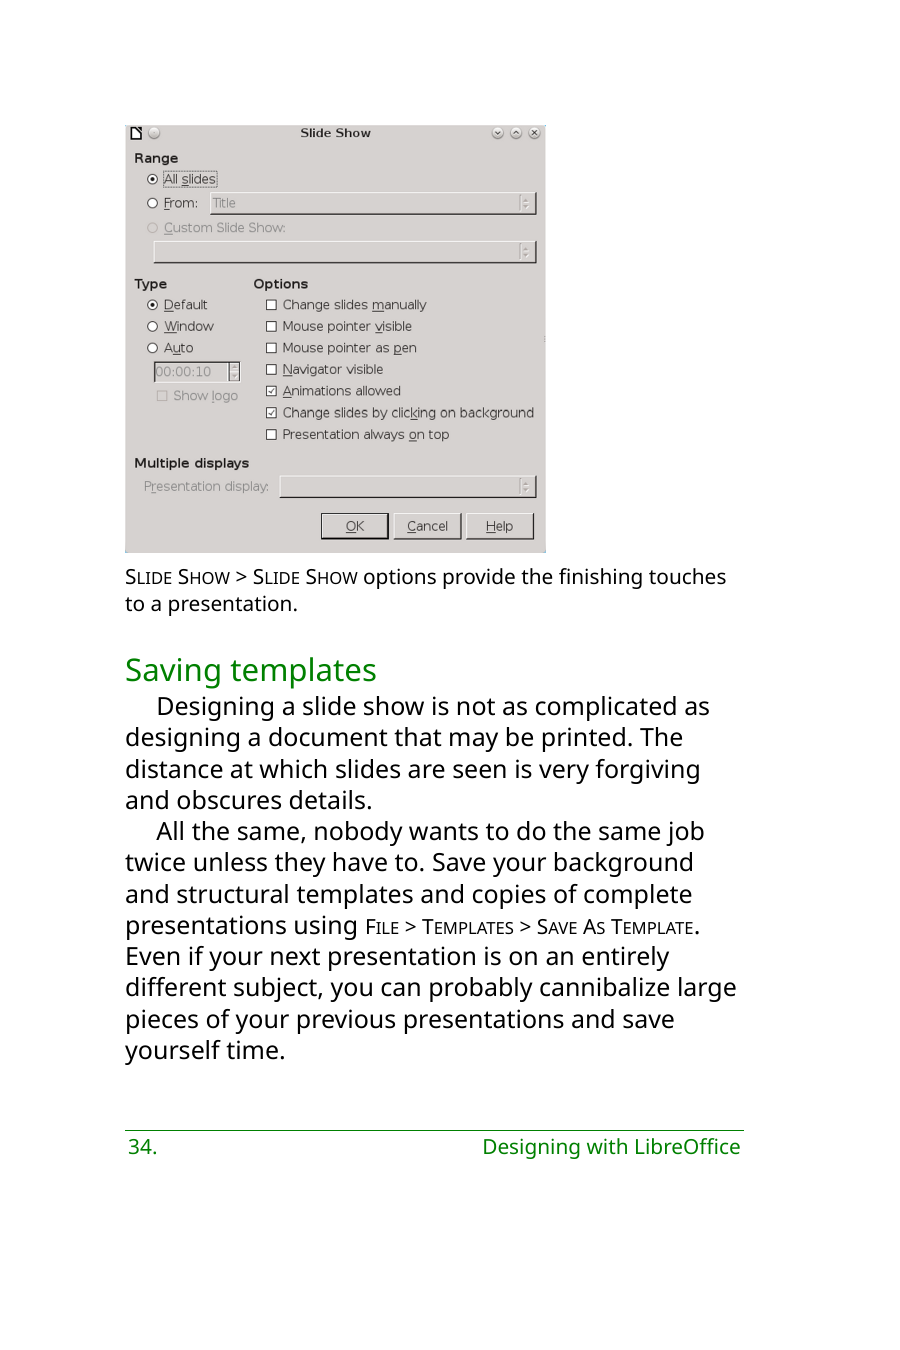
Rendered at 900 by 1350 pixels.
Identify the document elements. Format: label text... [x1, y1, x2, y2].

picture [125, 125, 546, 553]
text All the same, nobody wants to do the same job twice unless they have to. Save your background and structural templates and copies of complete presentations using File > Templates > Save As Template. Even if your next presentation is on an entirely different subject, you can probably cannibalize large pieces of your previous presentations and save yourself time. [125, 816, 744, 1066]
subtitle Saving templates [125, 648, 744, 691]
table_header [125, 125, 744, 554]
table_cell Slide Show > Slide Show options provide the finishing touches to a presentation. [125, 555, 744, 617]
text Designing a slide show is not as complicated as designing a document that may be printed. The distance at which slides are seen is very forgiving and obscures details. [125, 691, 744, 816]
